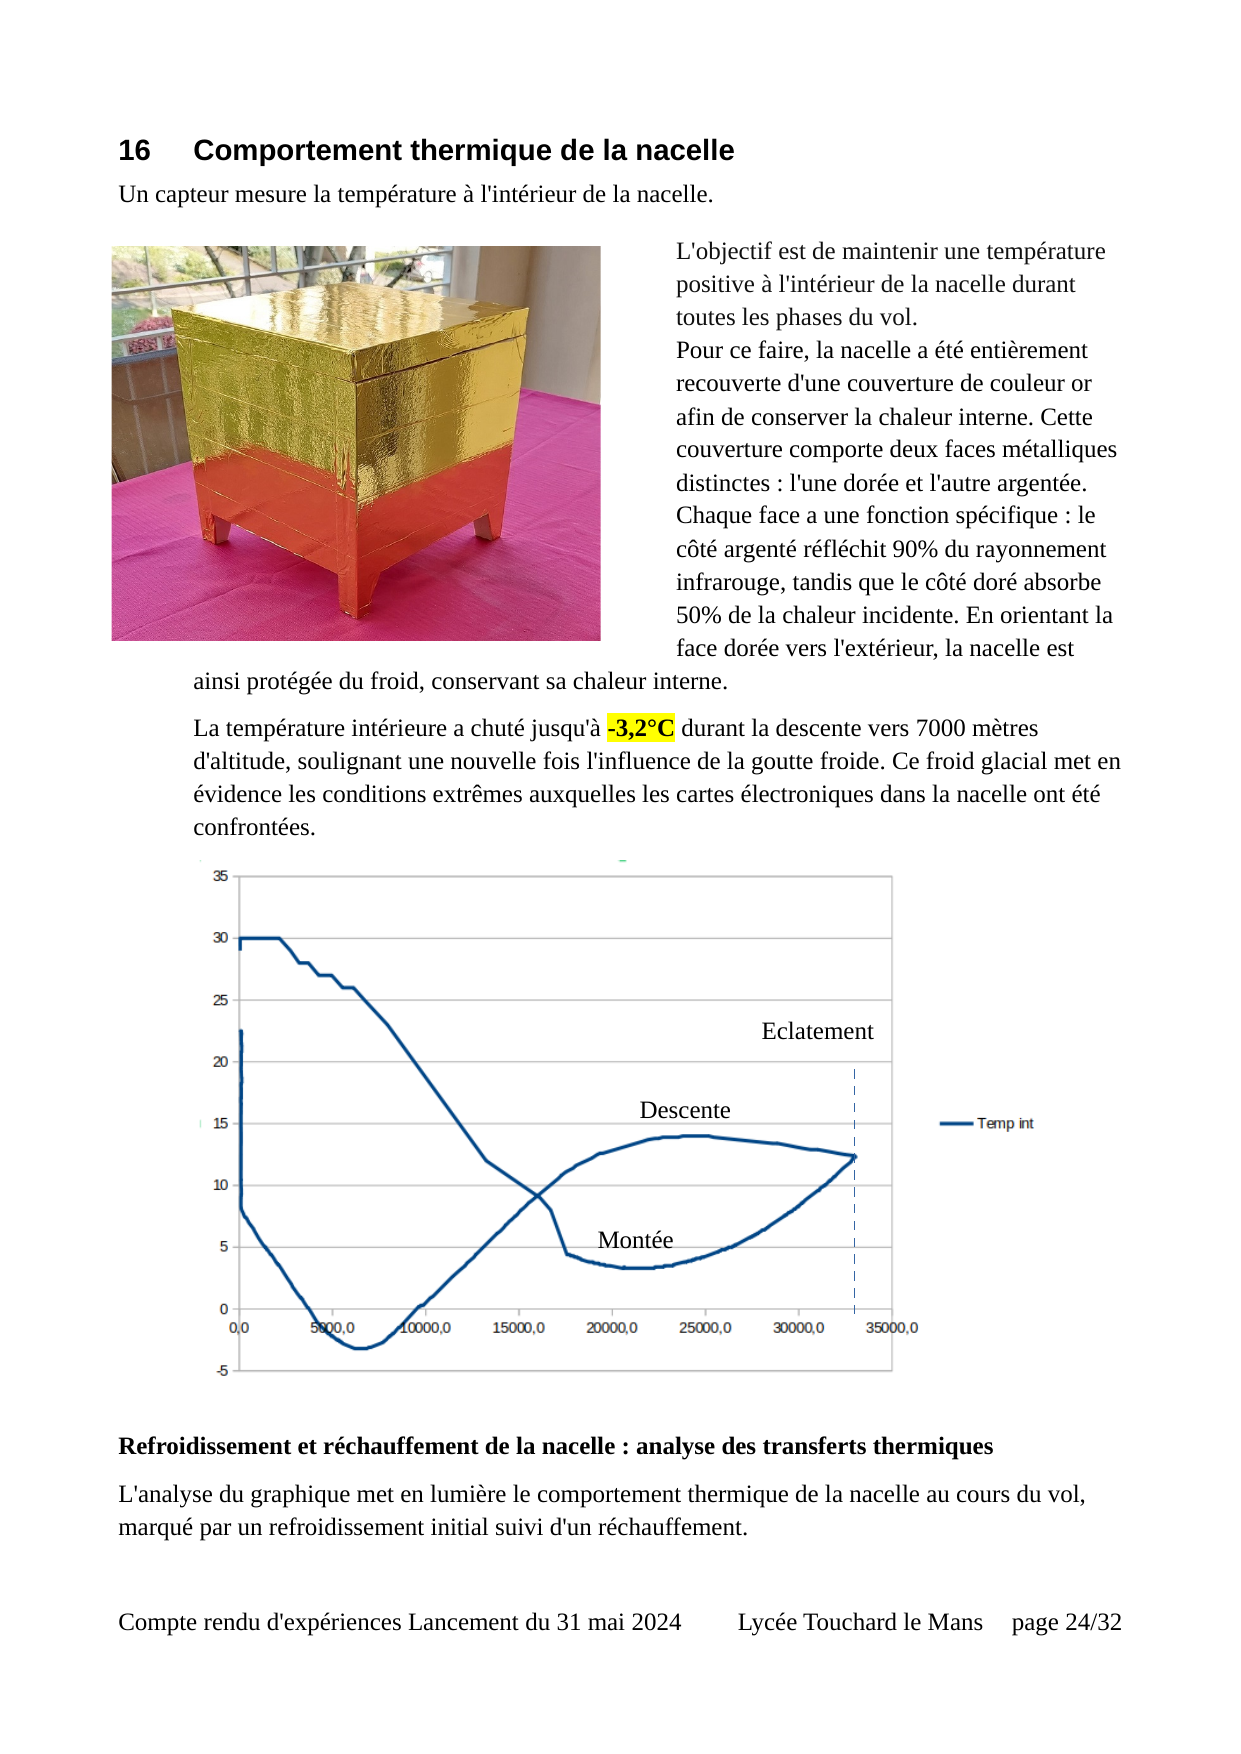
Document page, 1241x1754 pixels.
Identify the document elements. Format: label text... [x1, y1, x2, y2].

text Un capteur mesure la température à l'intérieur de la nacelle. [118, 179, 1122, 208]
text L'objectif est de maintenir une température positive à l'intérieur de la nacelle durant toutes les phases du vol. Pour ce faire, la nacelle a été entièrement recouverte d'une couverture de couleur or afin de conserver la chaleur interne. Cette couverture comporte deux faces métalliques distinctes : l'une dorée et l'autre argentée. Chaque face a une fonction spécifique : le côté argenté réfléchit 90% du rayonnement infrarouge, tandis que le côté doré absorbe 50% de la chaleur incidente. En orientant la face dorée vers l'extérieur, la nacelle est ainsi protégée du froid, conservant sa chaleur interne. [193, 236, 1122, 694]
text La température intérieure a chuté jusqu'à -3,2°C durant la descente vers 7000 mètres d'altitude, soulignant une nouvelle fois l'influence de la goutte froide. Ce froid glacial met en évidence les conditions extrêmes auxquelles les cartes électroniques dans la nacelle ont été confrontées. [193, 713, 1122, 841]
picture [111, 246, 601, 641]
text L'analyse du graphique met en lumière le comportement thermique de la nacelle au cours du vol, marqué par un refroidissement initial suivi d'un réchauffement. [118, 1479, 1122, 1541]
subtitle Comportement thermique de la nacelle [118, 133, 1122, 166]
picture [199, 860, 1041, 1384]
text Refroidissement et réchauffement de la nacelle : analyse des transferts thermiques [118, 1431, 1122, 1460]
